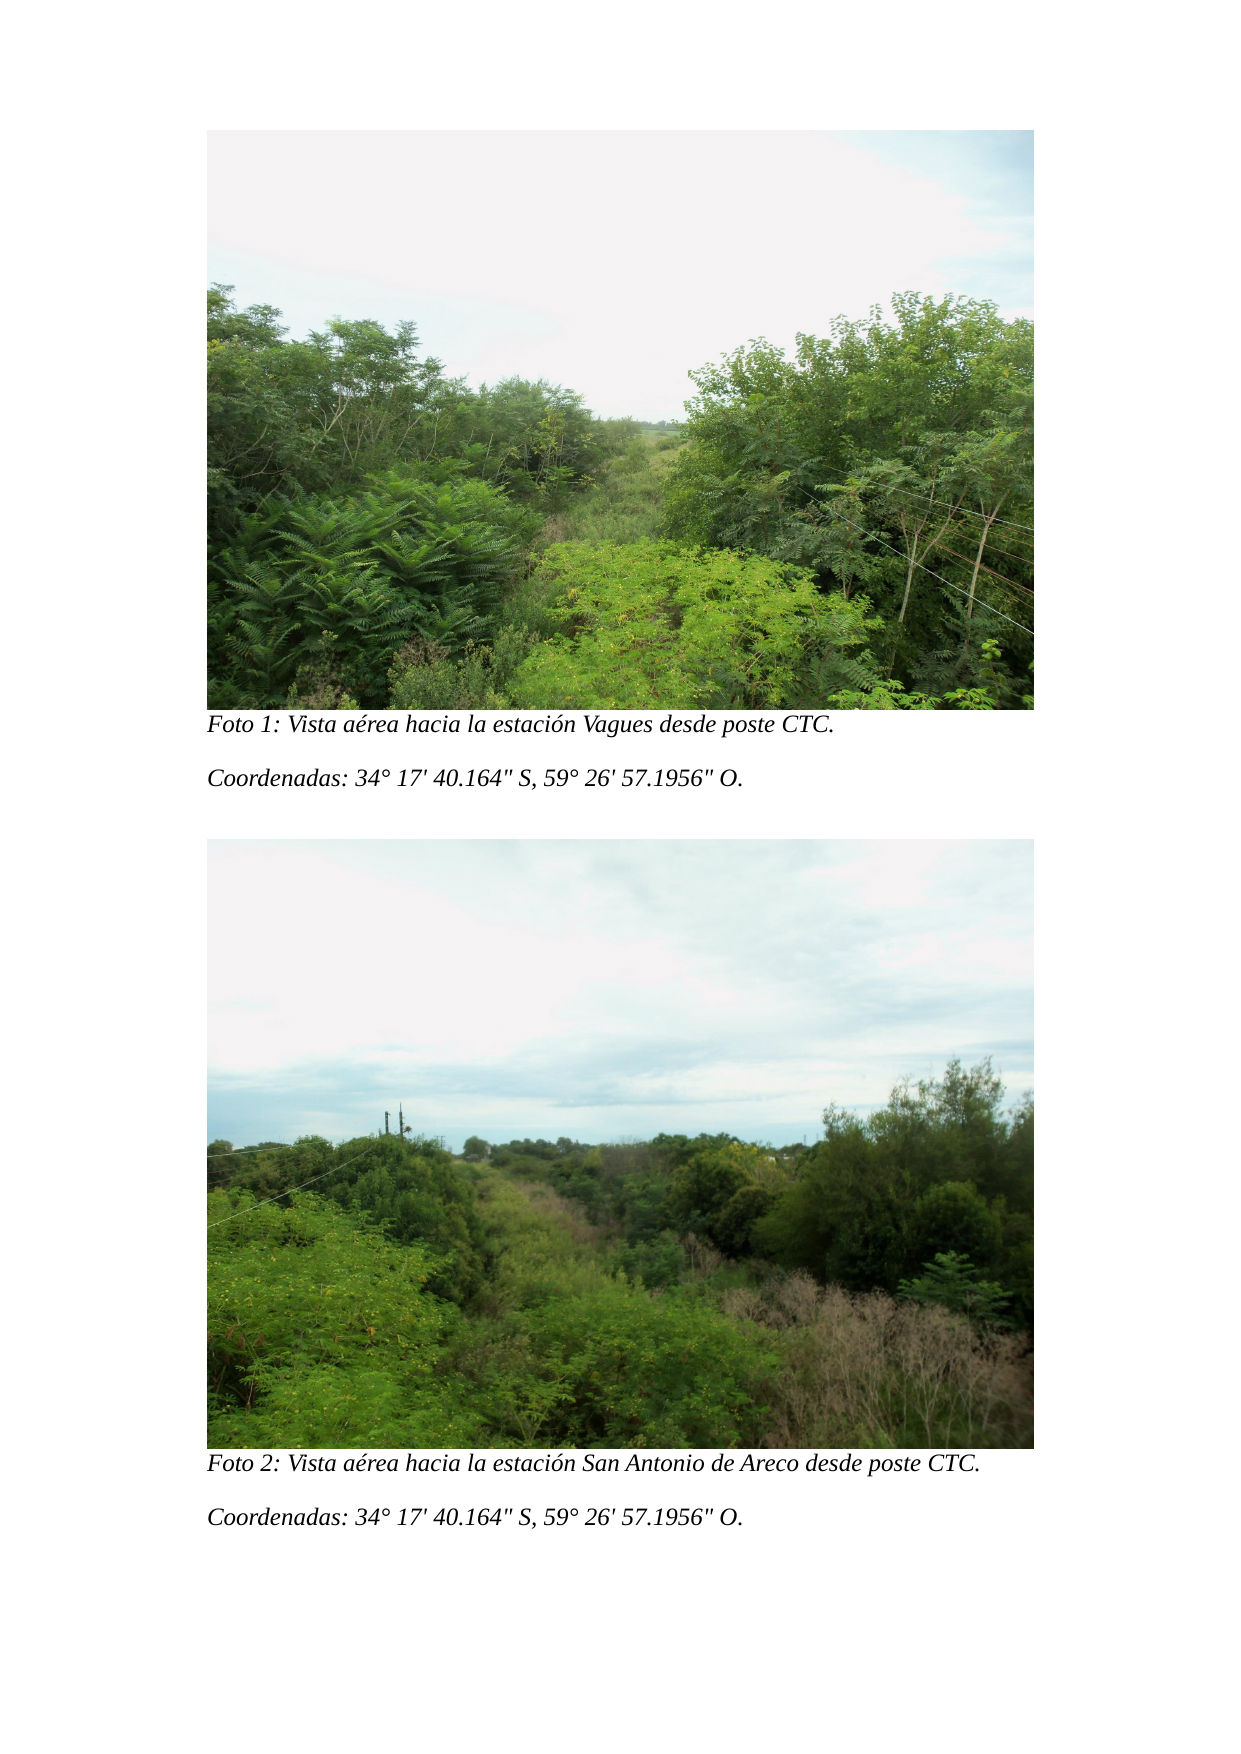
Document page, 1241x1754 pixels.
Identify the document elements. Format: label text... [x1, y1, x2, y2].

picture [207, 839, 1034, 1449]
text Coordenadas: 34° 17' 40.164" S, 59° 26' 57.1956" O. [207, 763, 1033, 792]
text Foto 1: Vista aérea hacia la estación Vagues desde poste CTC. [207, 710, 1033, 738]
text Foto 2: Vista aérea hacia la estación San Antonio de Areco desde poste CTC. [207, 1449, 1033, 1477]
picture [207, 130, 1034, 710]
text Coordenadas: 34° 17' 40.164" S, 59° 26' 57.1956" O. [207, 1502, 1033, 1531]
